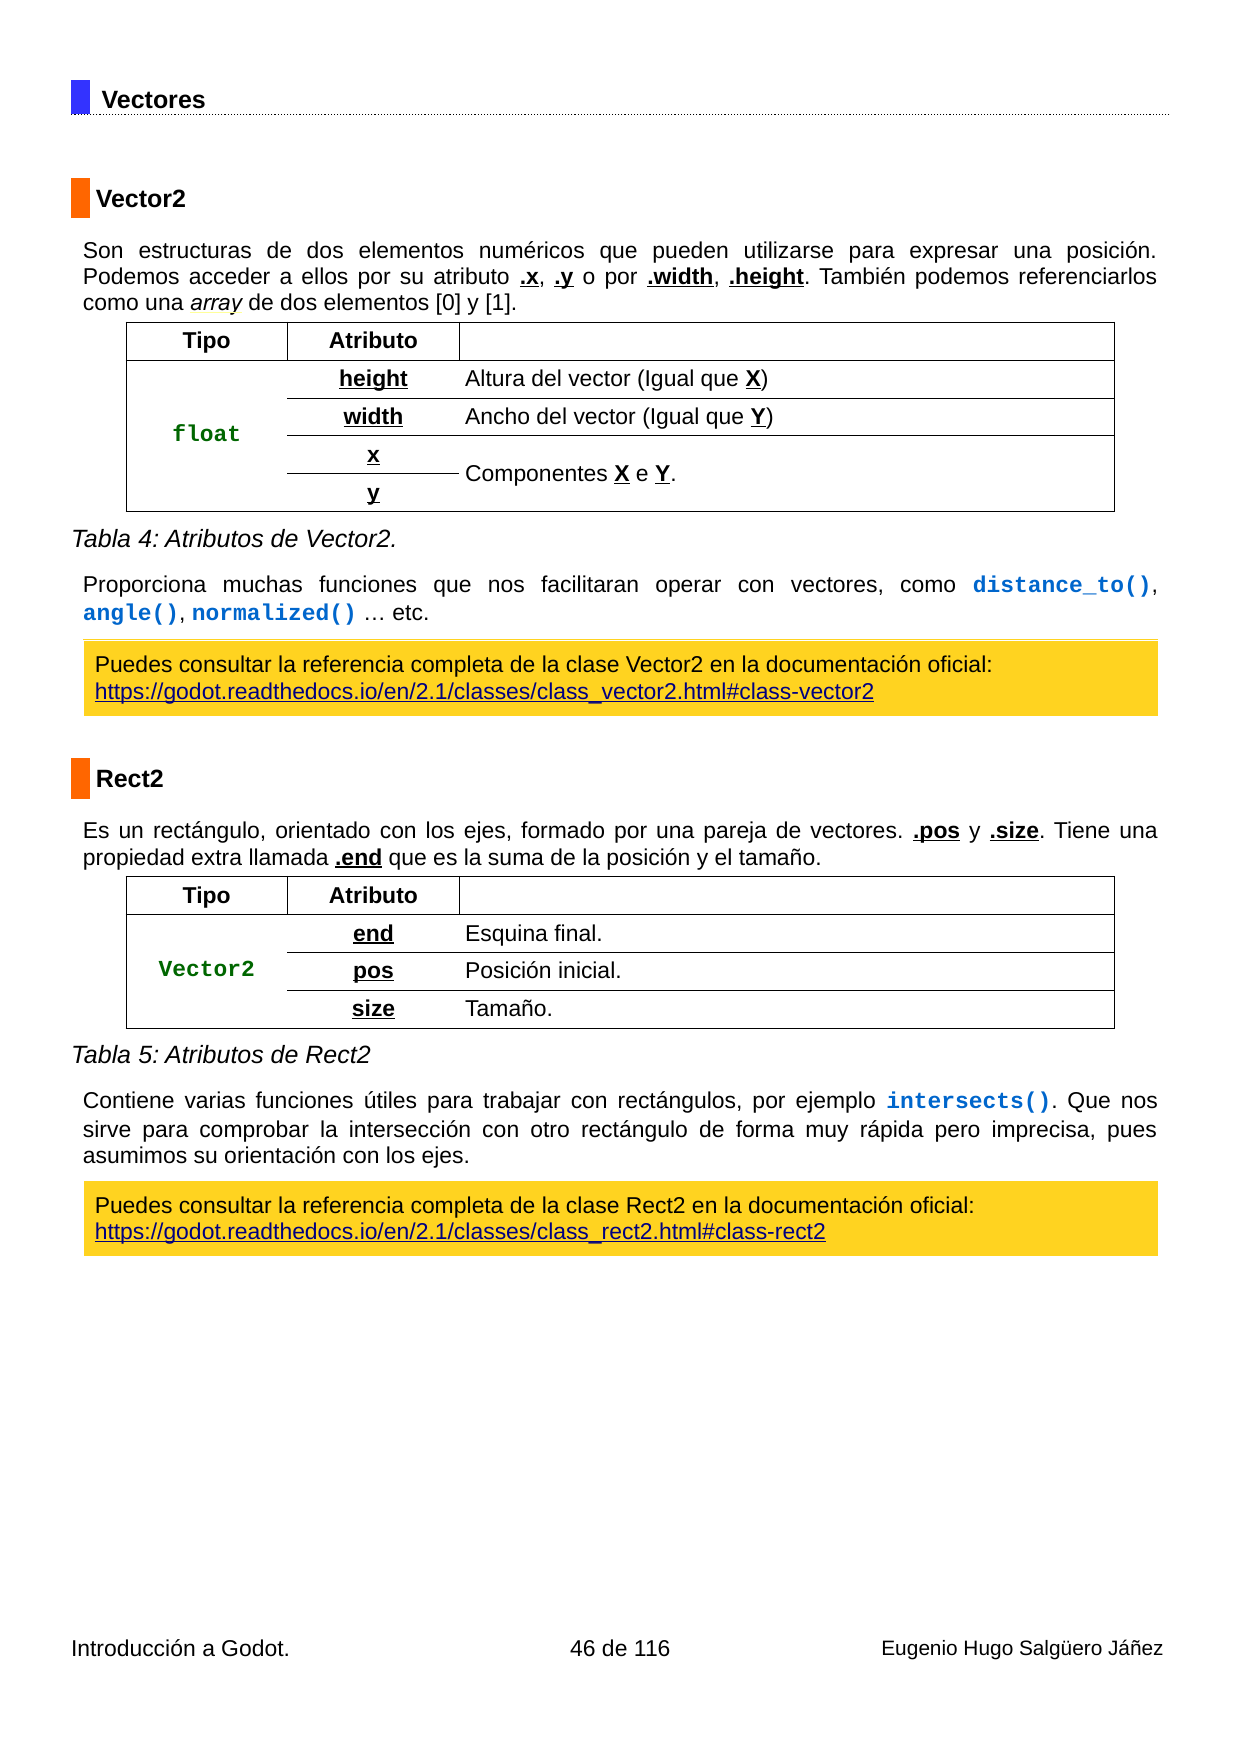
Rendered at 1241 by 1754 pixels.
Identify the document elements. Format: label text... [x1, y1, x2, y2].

table_cell Altura del vector (Igual que X) [459, 361, 1114, 397]
table_cell end [287, 915, 459, 952]
subtitle Vector2 [90, 178, 1169, 218]
table_cell size [287, 991, 459, 1027]
table_header Atributo [288, 323, 459, 359]
table_header Tipo [127, 323, 287, 359]
text Proporciona muchas funciones que nos facilitaran operar con vectores, como distance_to(), angle(), normalized() … etc. [83, 571, 1158, 628]
table_cell width [287, 399, 459, 435]
text Tabla 5: Atributos de Rect2 [71, 1040, 1169, 1069]
table_cell Ancho del vector (Igual que Y) [459, 399, 1114, 435]
subtitle Rect2 [90, 758, 1169, 799]
text Son estructuras de dos elementos numéricos que pueden utilizarse para expresar una posición. Podemos acceder a ellos por su atributo .x, .y o por .width, .height. También podemos referenciarlos como una array de dos elementos [0] y [1]. [83, 237, 1158, 316]
table_cell Vector2 [127, 915, 287, 1027]
text Tabla 4: Atributos de Vector2. [71, 524, 1169, 553]
table_cell pos [287, 953, 459, 989]
table_cell Esquina final. [459, 915, 1114, 952]
table_cell y [287, 474, 459, 511]
text Es un rectángulo, orientado con los ejes, formado por una pareja de vectores. .pos y .size. Tiene una propiedad extra llamada .end que es la suma de la posición y el tamaño. [83, 817, 1158, 870]
table_header Tipo [127, 877, 287, 914]
table_header [460, 877, 1114, 914]
table_cell Componentes X e Y. [459, 436, 1114, 511]
table_header Atributo [288, 877, 459, 914]
table_cell Posición inicial. [459, 953, 1114, 989]
subtitle Vectores [71, 79, 1169, 114]
table_cell float [127, 361, 287, 511]
text Puedes consultar la referencia completa de la clase Rect2 en la documentación oficial: https://godot.readthedocs.io/en/2.1/classes/class_rect2.html#class-rect2 [84, 1181, 1158, 1256]
text Contiene varias funciones útiles para trabajar con rectángulos, por ejemplo intersects(). Que nos sirve para comprobar la intersección con otro rectángulo de forma muy rápida pero imprecisa, pues asumimos su orientación con los ejes. [83, 1087, 1158, 1168]
table_header [460, 323, 1114, 359]
text Puedes consultar la referencia completa de la clase Vector2 en la documentación oficial: https://godot.readthedocs.io/en/2.1/classes/class_vector2.html#class-vector2 [84, 641, 1158, 716]
table_cell x [287, 436, 459, 473]
table_cell Tamaño. [459, 991, 1114, 1027]
table_cell height [287, 361, 459, 397]
